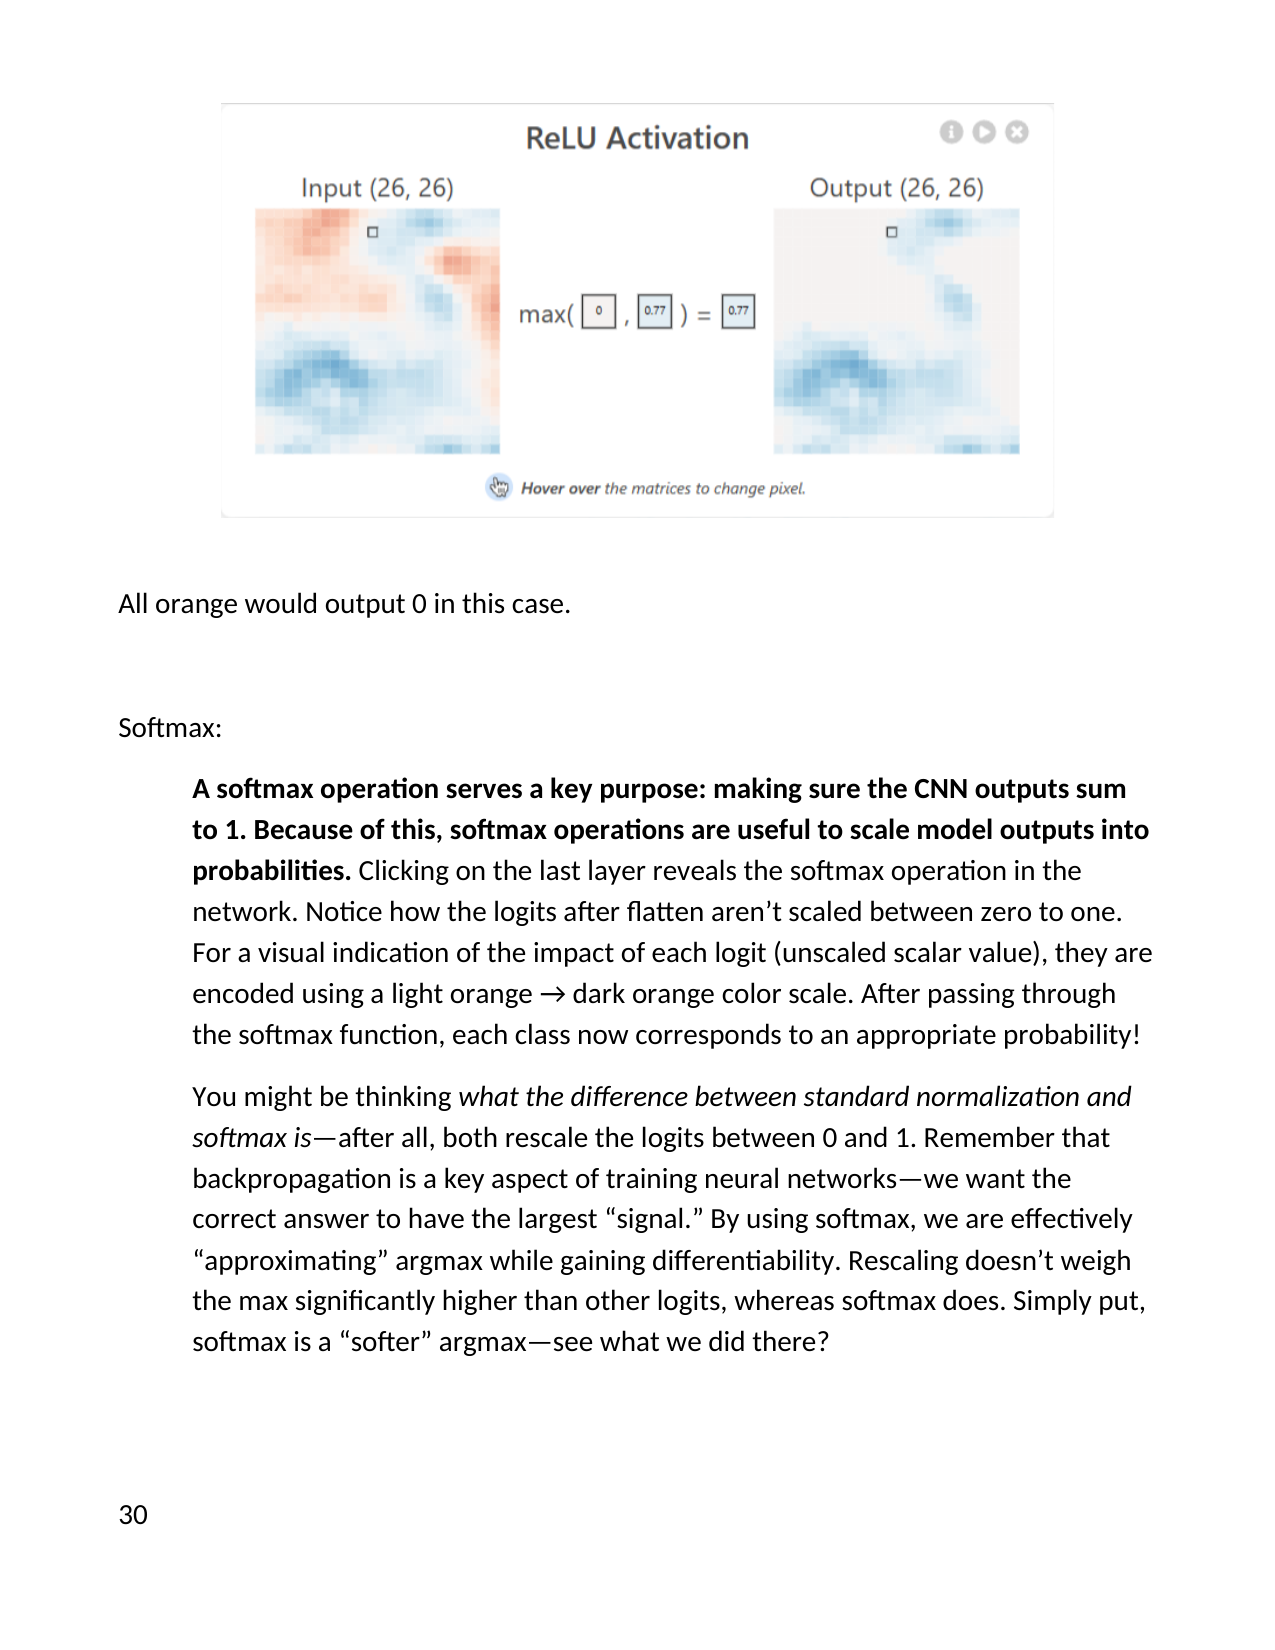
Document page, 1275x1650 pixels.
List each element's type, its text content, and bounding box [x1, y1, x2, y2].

text You might be thinking what the difference between standard normalization and softmax is—after all, both rescale the logits between 0 and 1. Remember that backpropagation is a key aspect of training neural networks—we want the correct answer to have the largest “signal.” By using softmax, we are effectively “approximating” argmax while gaining differentiability. Rescaling doesn’t weigh the max significantly higher than other logits, whereas softmax does. Simply put, softmax is a “softer” argmax—see what we did there? [192, 1078, 1157, 1359]
picture [221, 103, 1055, 518]
text A softmax operation serves a key purpose: making sure the CNN outputs sum to 1. Because of this, softmax operations are useful to scale model outputs into probabilities. Clicking on the last layer reveals the softmax operation in the network. Notice how the logits after flatten aren’t scaled between zero to one. For a visual indication of the impact of each logit (unscaled scalar value), they are encoded using a light orange → dark orange color scale. After passing through the softmax function, each class now corresponds to an appropriate probability! [192, 770, 1157, 1052]
text All orange would output 0 in this case. [118, 585, 1157, 621]
text Softmax: [118, 709, 1157, 744]
